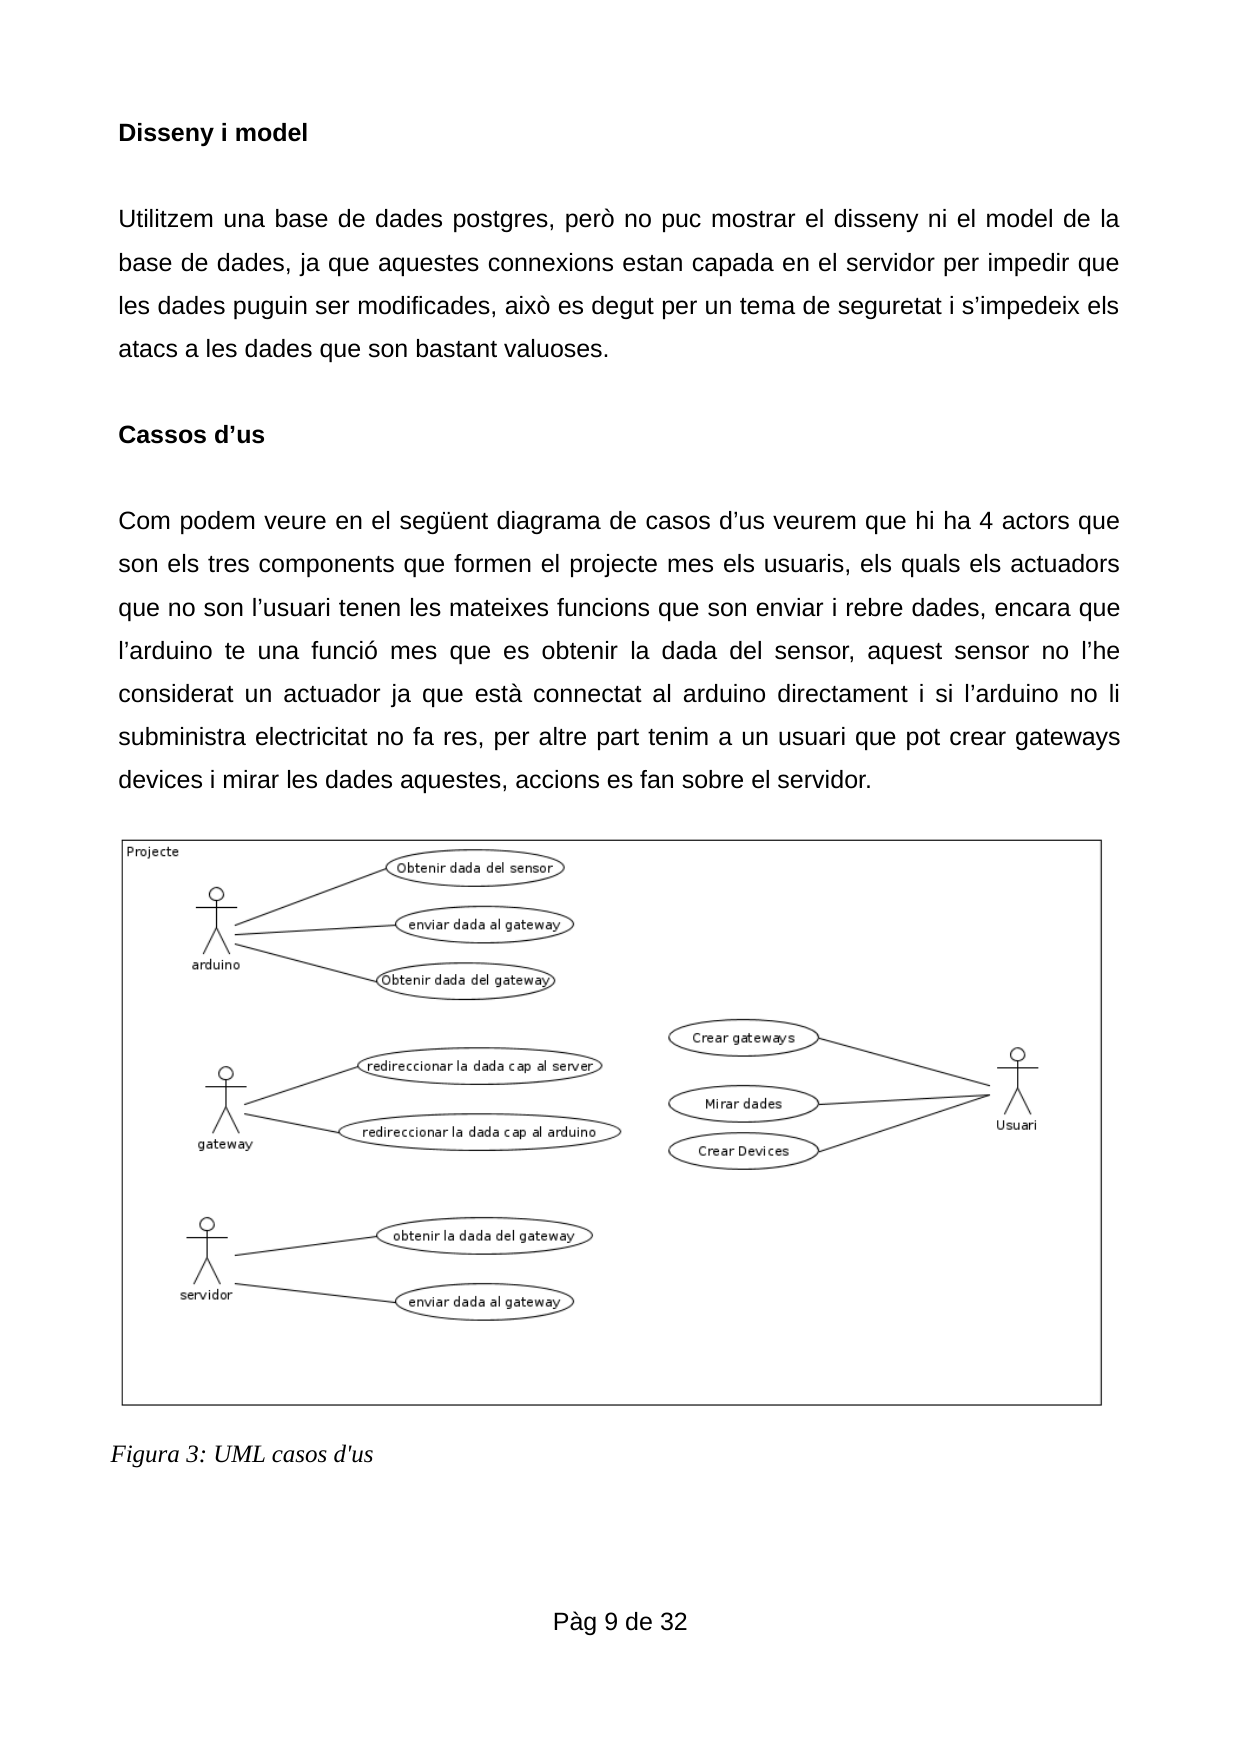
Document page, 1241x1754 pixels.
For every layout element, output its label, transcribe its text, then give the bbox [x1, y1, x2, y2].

picture [110, 828, 1115, 1434]
subtitle Disseny i model [118, 118, 1122, 147]
subtitle Cassos d’us [118, 420, 1122, 449]
text Figura 3: UML casos d'us [110, 1434, 1114, 1467]
text Utilitzem una base de dades postgres, però no puc mostrar el disseny ni el model de la base de dades, ja que aquestes connexions estan capada en el servidor per impedir que les dades puguin ser modificades, això es degut per un tema de seguretat i s’impedeix els atacs a les dades que son bastant valuoses. [118, 204, 1122, 362]
text Com podem veure en el següent diagrama de casos d’us veurem que hi ha 4 actors que son els tres components que formen el projecte mes els usuaris, els quals els actuadors que no son l’usuari tenen les mateixes funcions que son enviar i rebre dades, encara que l’arduino te una funció mes que es obtenir la dada del sensor, aquest sensor no l’he considerat un actuador ja que està connectat al arduino directament i si l’arduino no li subministra electricitat no fa res, per altre part tenim a un usuari que pot crear gateways devices i mirar les dades aquestes, accions es fan sobre el servidor. [118, 506, 1122, 794]
